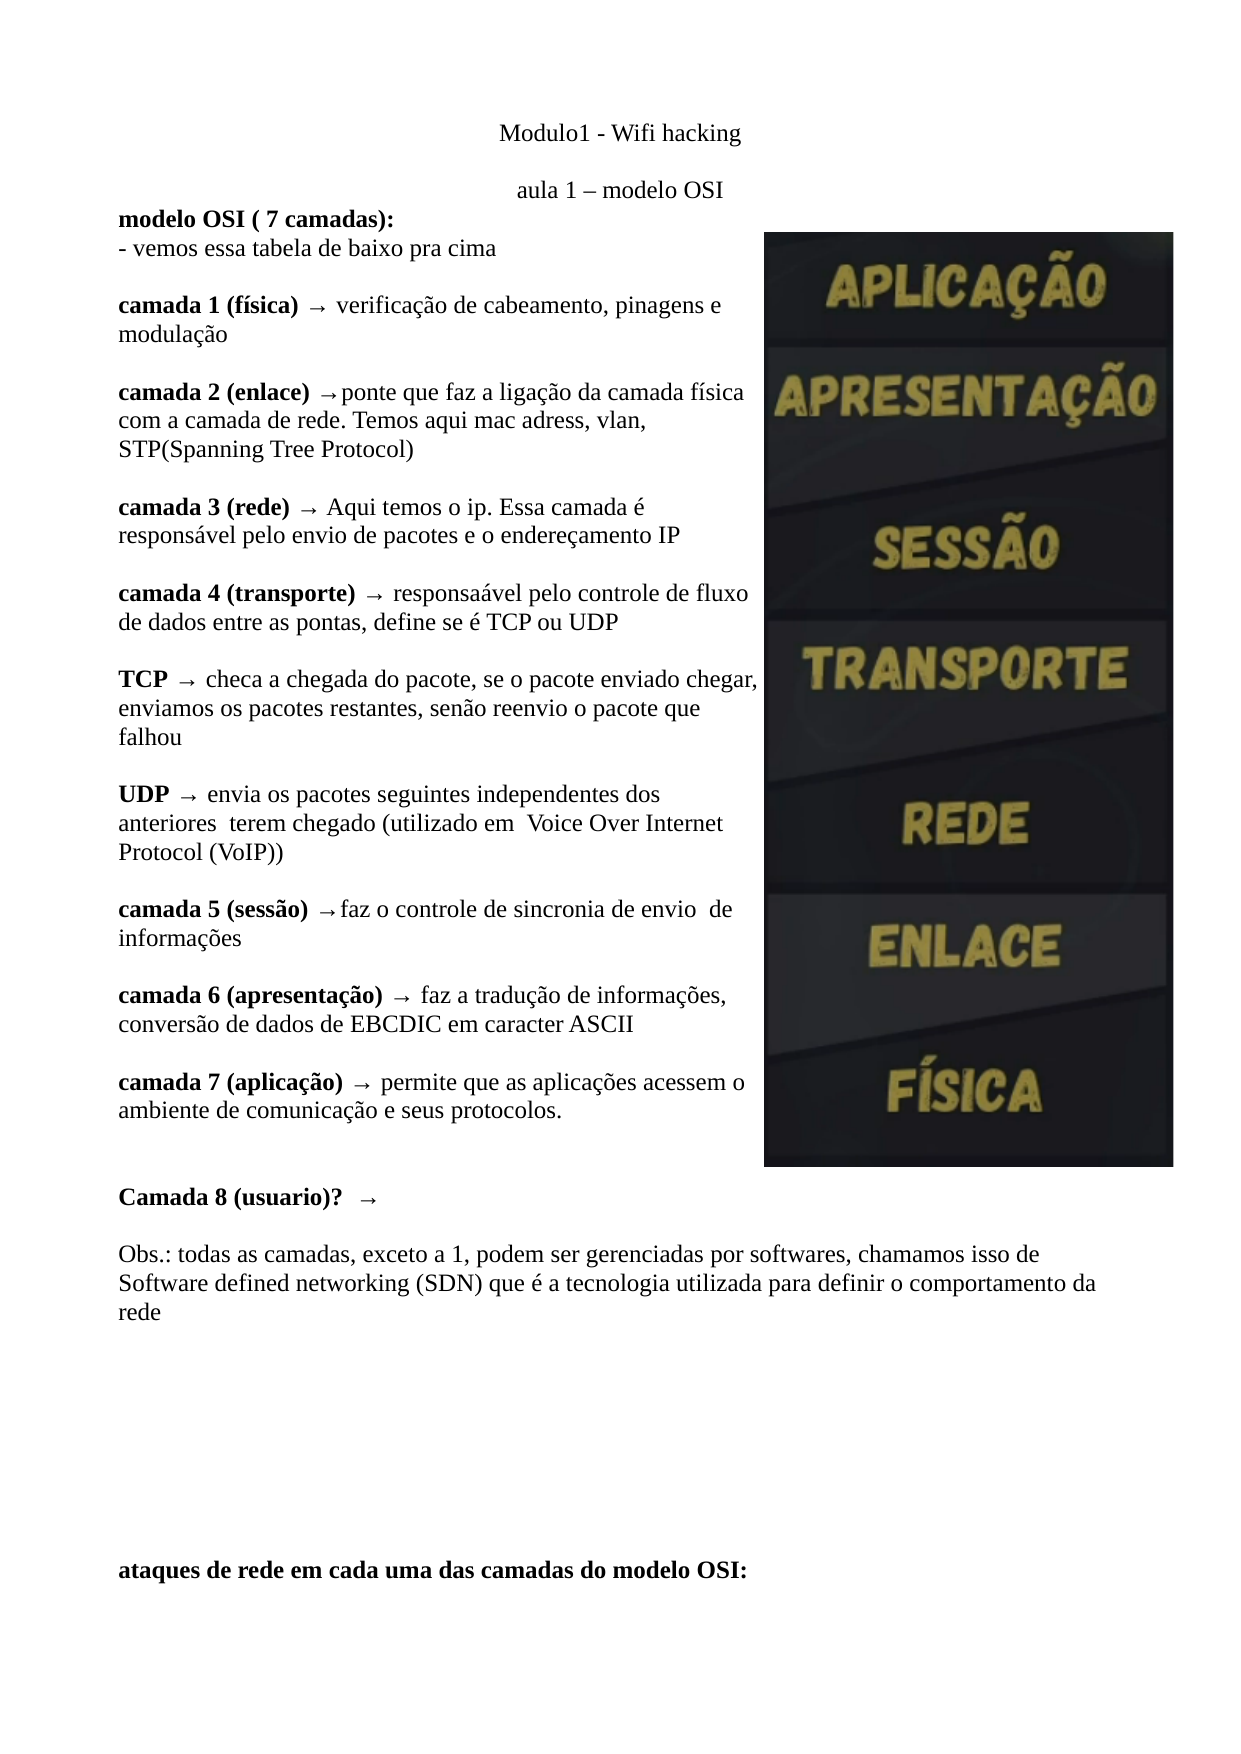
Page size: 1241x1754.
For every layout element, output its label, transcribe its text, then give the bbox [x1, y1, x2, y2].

text modelo OSI ( 7 camadas): [118, 204, 1122, 233]
text Obs.: todas as camadas, exceto a 1, podem ser gerenciadas por softwares, chamamos isso de Software defined networking (SDN) que é a tecnologia utilizada para definir o comportamento da rede [118, 1239, 1122, 1326]
text camada 5 (sessão) →faz o controle de sincronia de envio de informações [118, 894, 764, 952]
text UDP → envia os pacotes seguintes independentes dos anteriores terem chegado (utilizado em Voice Over Internet Protocol (VoIP)) [118, 779, 764, 866]
text aula 1 – modelo OSI [118, 176, 1122, 204]
text camada 3 (rede) → Aqui temos o ip. Essa camada é responsável pelo envio de pacotes e o endereçamento IP [118, 492, 764, 549]
text camada 7 (aplicação) → permite que as aplicações acessem o ambiente de comunicação e seus protocolos. [118, 1067, 764, 1124]
text camada 4 (transporte) → responsaável pelo controle de fluxo de dados entre as pontas, define se é TCP ou UDP [118, 578, 764, 636]
text - vemos essa tabela de baixo pra cima [118, 233, 764, 262]
picture [764, 232, 1174, 1167]
text Camada 8 (usuario)? → [118, 1182, 1122, 1211]
text ataques de rede em cada uma das camadas do modelo OSI: [118, 1556, 1122, 1584]
text Modulo1 - Wifi hacking [118, 118, 1122, 147]
text TCP → checa a chegada do pacote, se o pacote enviado chegar, enviamos os pacotes restantes, senão reenvio o pacote que falhou [118, 664, 764, 751]
text camada 1 (física) → verificação de cabeamento, pinagens e modulação [118, 291, 764, 348]
text camada 2 (enlace) →ponte que faz a ligação da camada física com a camada de rede. Temos aqui mac adress, vlan, STP(Spanning Tree Protocol) [118, 377, 764, 463]
text camada 6 (apresentação) → faz a tradução de informações, conversão de dados de EBCDIC em caracter ASCII [118, 981, 764, 1038]
